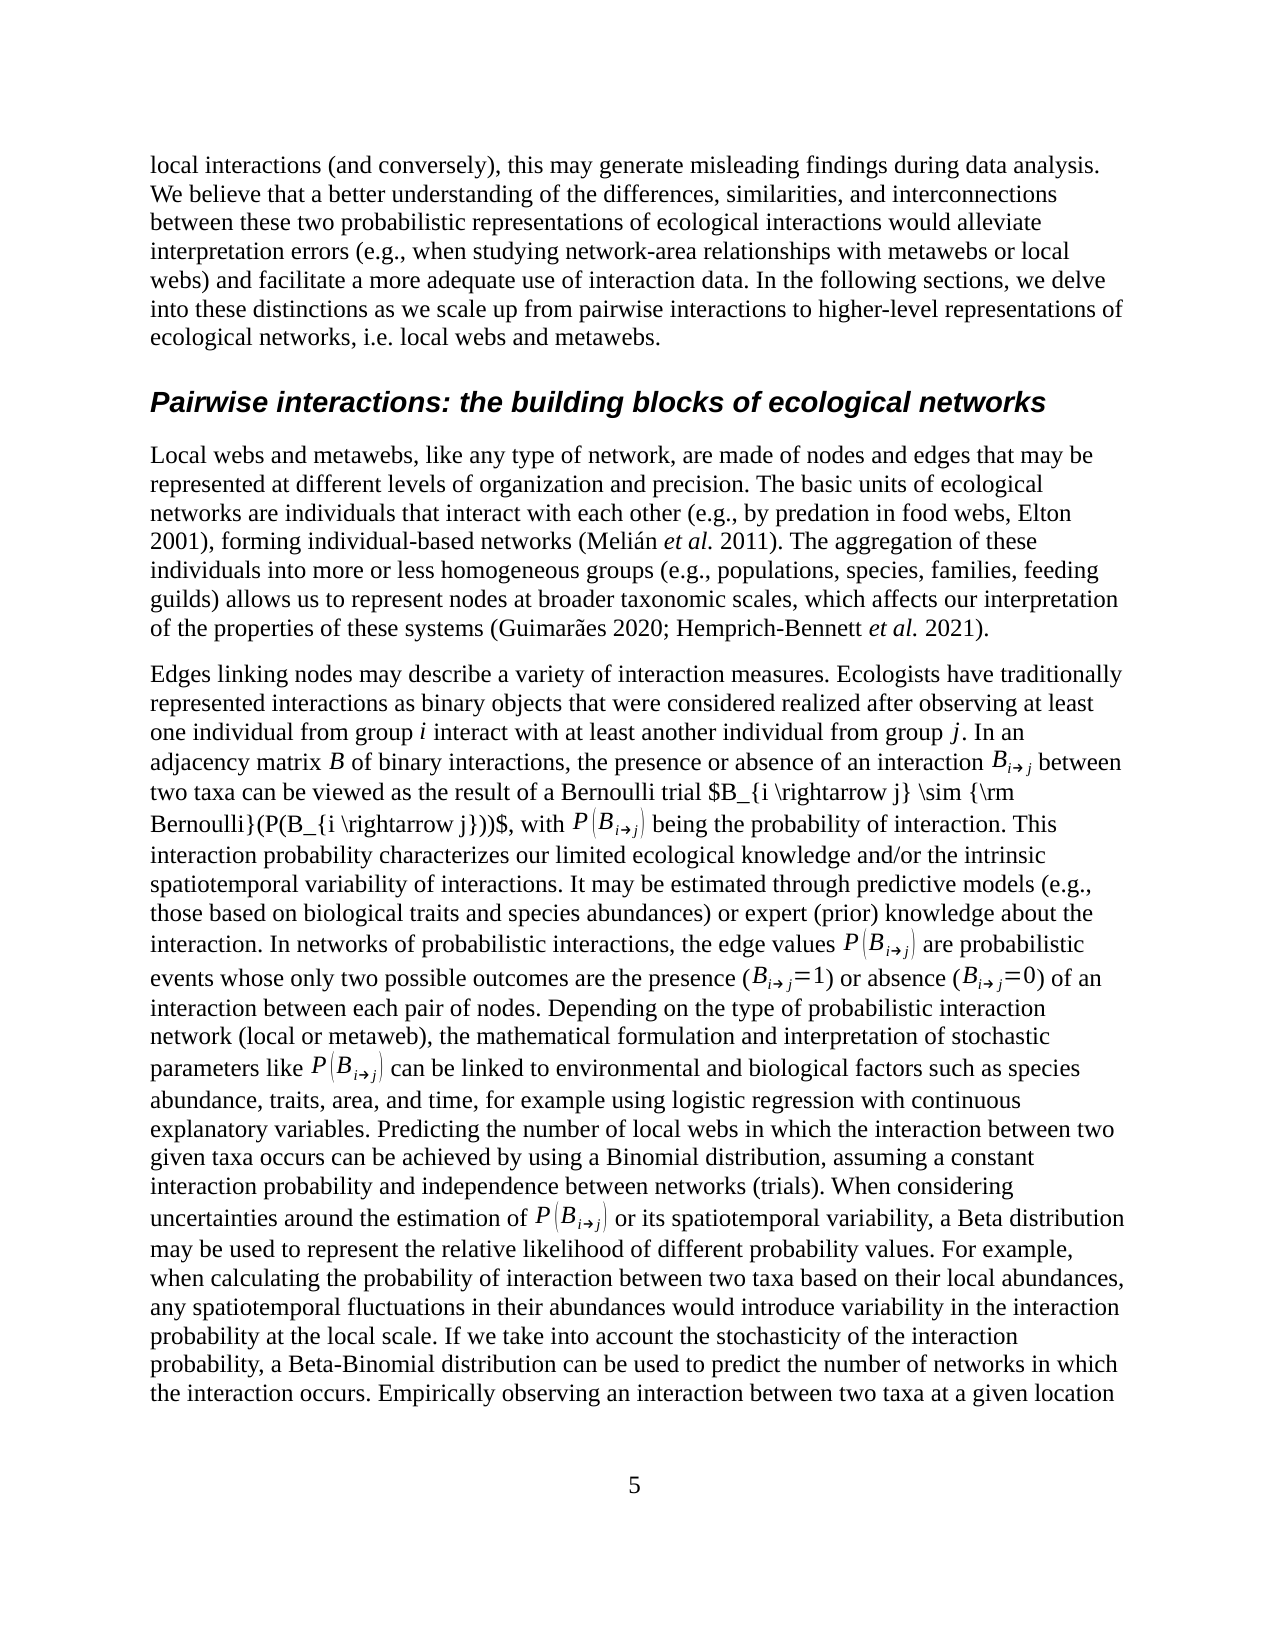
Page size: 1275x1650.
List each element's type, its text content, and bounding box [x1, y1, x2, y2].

text local interactions (and conversely), this may generate misleading findings during data analysis. We believe that a better understanding of the differences, similarities, and interconnections between these two probabilistic representations of ecological interactions would alleviate interpretation errors (e.g., when studying network-area relationships with metawebs or local webs) and facilitate a more adequate use of interaction data. In the following sections, we delve into these distinctions as we scale up from pairwise interactions to higher-level representations of ecological networks, i.e. local webs and metawebs. [150, 150, 1125, 351]
text Local webs and metawebs, like any type of network, are made of nodes and edges that may be represented at different levels of organization and precision. The basic units of ecological networks are individuals that interact with each other (e.g., by predation in food webs, Elton 2001), forming individual-based networks (Melián et al. 2011). The aggregation of these individuals into more or less homogeneous groups (e.g., populations, species, families, feeding guilds) allows us to represent nodes at broader taxonomic scales, which affects our interpretation of the properties of these systems (Guimarães 2020; Hemprich-Bennett et al. 2021). [150, 440, 1125, 641]
text Edges linking nodes may describe a variety of interaction measures. Ecologists have traditionally represented interactions as binary objects that were considered realized after observing at least one individual from group interact with at least another individual from group . In an adjacency matrix of binary interactions, the presence or absence of an interaction between two taxa can be viewed as the result of a Bernoulli trial $B_{i \rightarrow j} \sim {\rm Bernoulli}(P(B_{i \rightarrow j}))$, with being the probability of interaction. This interaction probability characterizes our limited ecological knowledge and/or the intrinsic spatiotemporal variability of interactions. It may be estimated through predictive models (e.g., those based on biological traits and species abundances) or expert (prior) knowledge about the interaction. In networks of probabilistic interactions, the edge values are probabilistic events whose only two possible outcomes are the presence () or absence () of an interaction between each pair of nodes. Depending on the type of probabilistic interaction network (local or metaweb), the mathematical formulation and interpretation of stochastic parameters like can be linked to environmental and biological factors such as species abundance, traits, area, and time, for example using logistic regression with continuous explanatory variables. Predicting the number of local webs in which the interaction between two given taxa occurs can be achieved by using a Binomial distribution, assuming a constant interaction probability and independence between networks (trials). When considering uncertainties around the estimation of or its spatiotemporal variability, a Beta distribution may be used to represent the relative likelihood of different probability values. For example, when calculating the probability of interaction between two taxa based on their local abundances, any spatiotemporal fluctuations in their abundances would introduce variability in the interaction probability at the local scale. If we take into account the stochasticity of the interaction probability, a Beta-Binomial distribution can be used to predict the number of networks in which the interaction occurs. Empirically observing an interaction between two taxa at a given location [150, 659, 1125, 1407]
subtitle Pairwise interactions: the building blocks of ecological networks [150, 385, 1125, 419]
